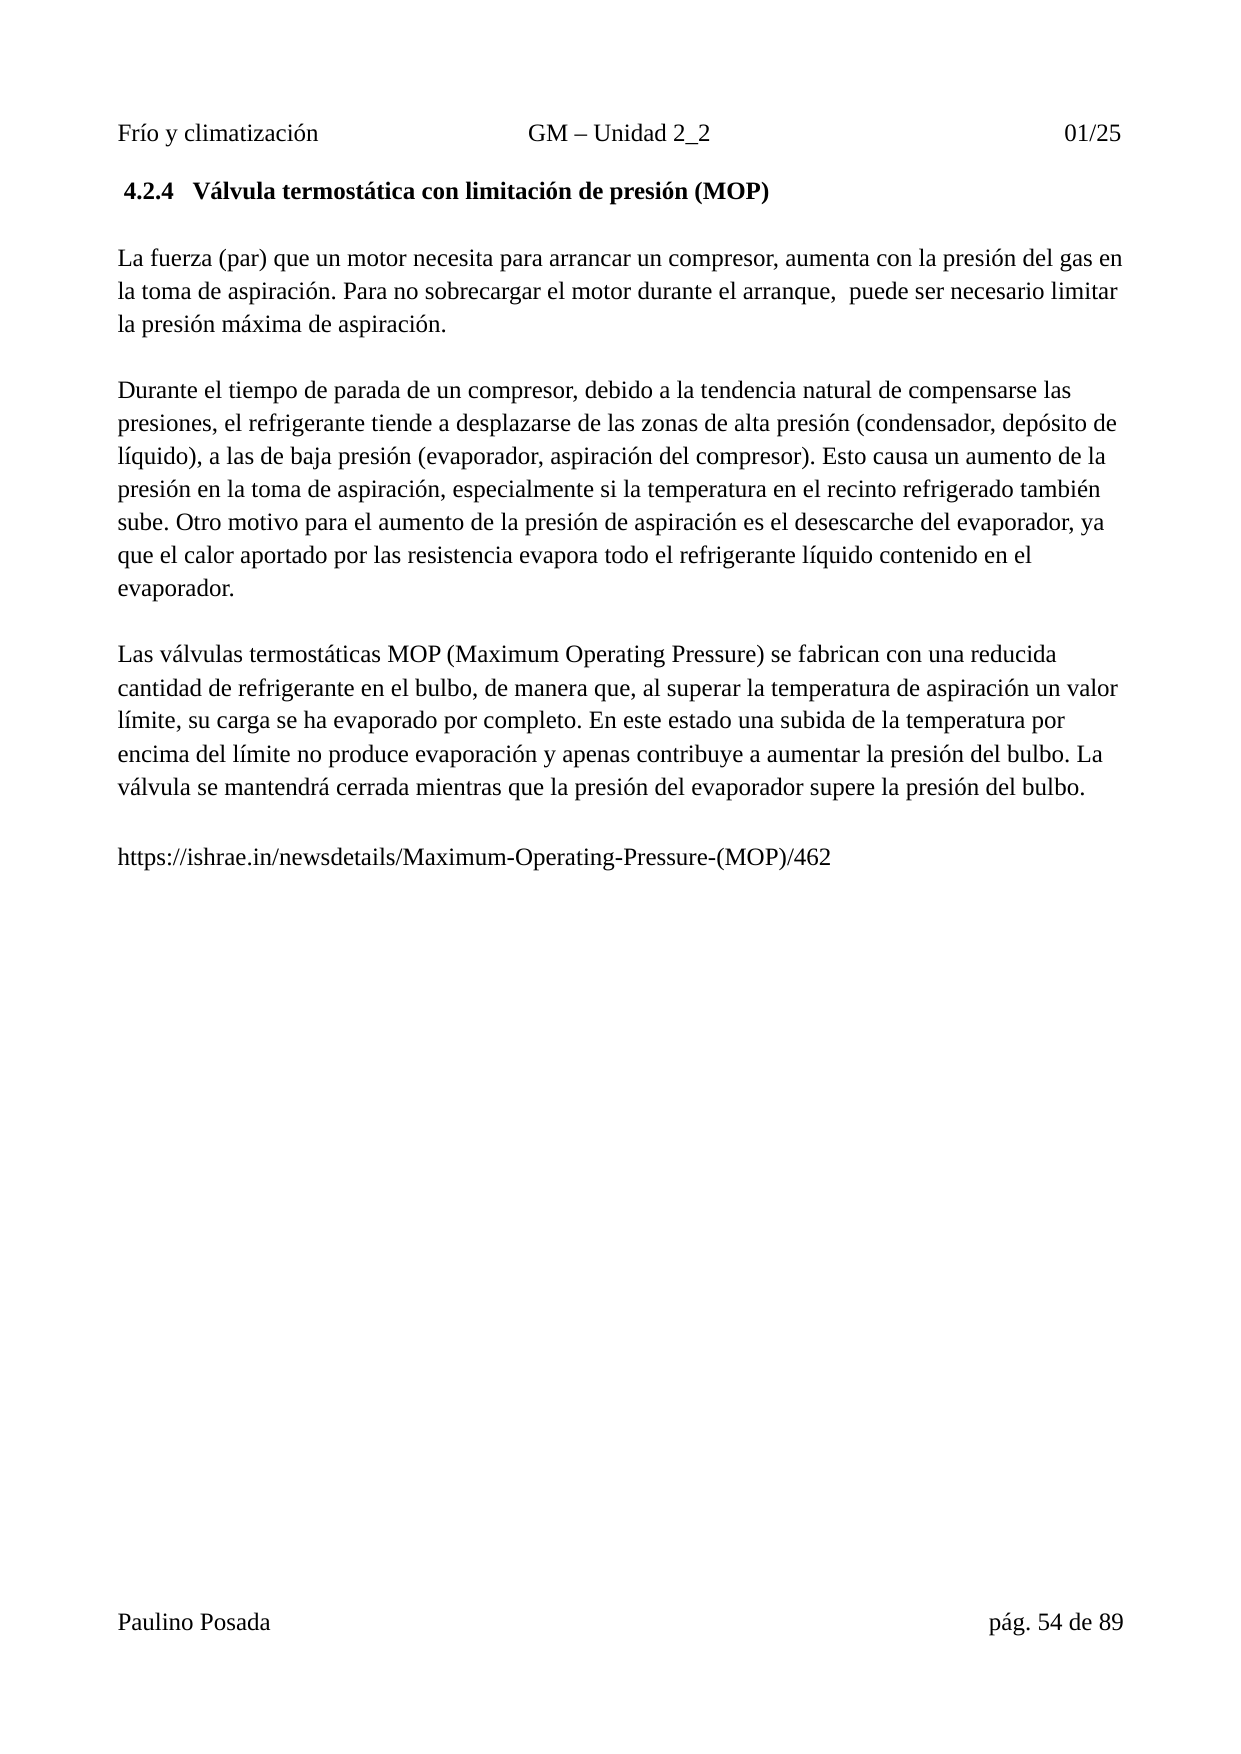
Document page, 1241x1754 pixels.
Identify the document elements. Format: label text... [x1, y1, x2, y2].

text https://ishrae.in/newsdetails/Maximum-Operating-Pressure-(MOP)/462 [117, 842, 1123, 871]
text Las válvulas termostáticas MOP (Maximum Operating Pressure) se fabrican con una reducida cantidad de refrigerante en el bulbo, de manera que, al superar la temperatura de aspiración un valor límite, su carga se ha evaporado por completo. En este estado una subida de la temperatura por encima del límite no produce evaporación y apenas contribuye a aumentar la presión del bulbo. La válvula se mantendrá cerrada mientras que la presión del evaporador supere la presión del bulbo. [117, 639, 1123, 800]
text Durante el tiempo de parada de un compresor, debido a la tendencia natural de compensarse las presiones, el refrigerante tiende a desplazarse de las zonas de alta presión (condensador, depósito de líquido), a las de baja presión (evaporador, aspiración del compresor). Esto causa un aumento de la presión en la toma de aspiración, especialmente si la temperatura en el recinto refrigerado también sube. Otro motivo para el aumento de la presión de aspiración es el desescarche del evaporador, ya que el calor aportado por las resistencia evapora todo el refrigerante líquido contenido en el evaporador. [117, 375, 1123, 602]
subtitle Válvula termostática con limitación de presión (MOP) [117, 176, 1123, 205]
text La fuerza (par) que un motor necesita para arrancar un compresor, aumenta con la presión del gas en la toma de aspiración. Para no sobrecargar el motor durante el arranque, puede ser necesario limitar la presión máxima de aspiración. [117, 243, 1123, 337]
